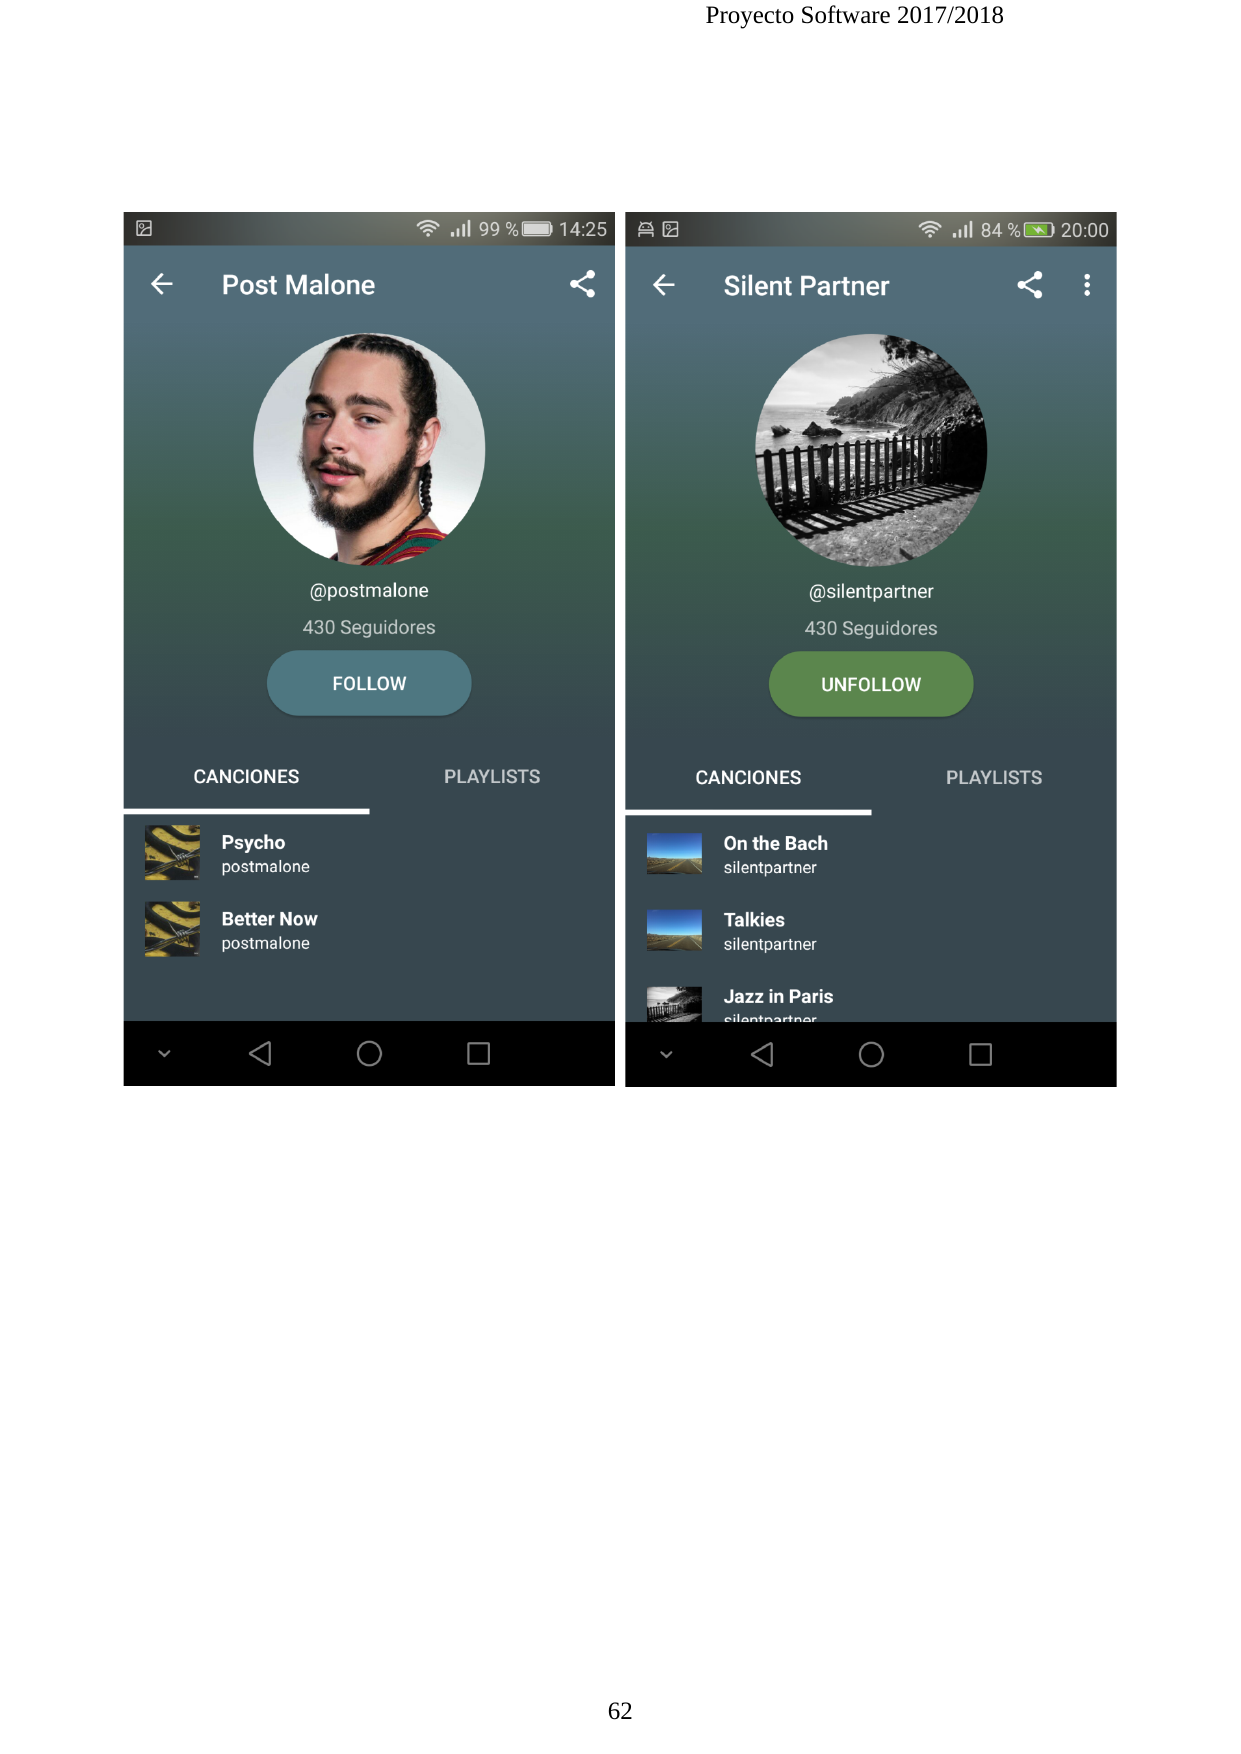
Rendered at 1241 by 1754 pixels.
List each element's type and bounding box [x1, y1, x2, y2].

table_cell [118, 118, 620, 1092]
table_cell [620, 118, 1122, 1092]
picture [123, 212, 615, 1086]
picture [625, 212, 1117, 1087]
